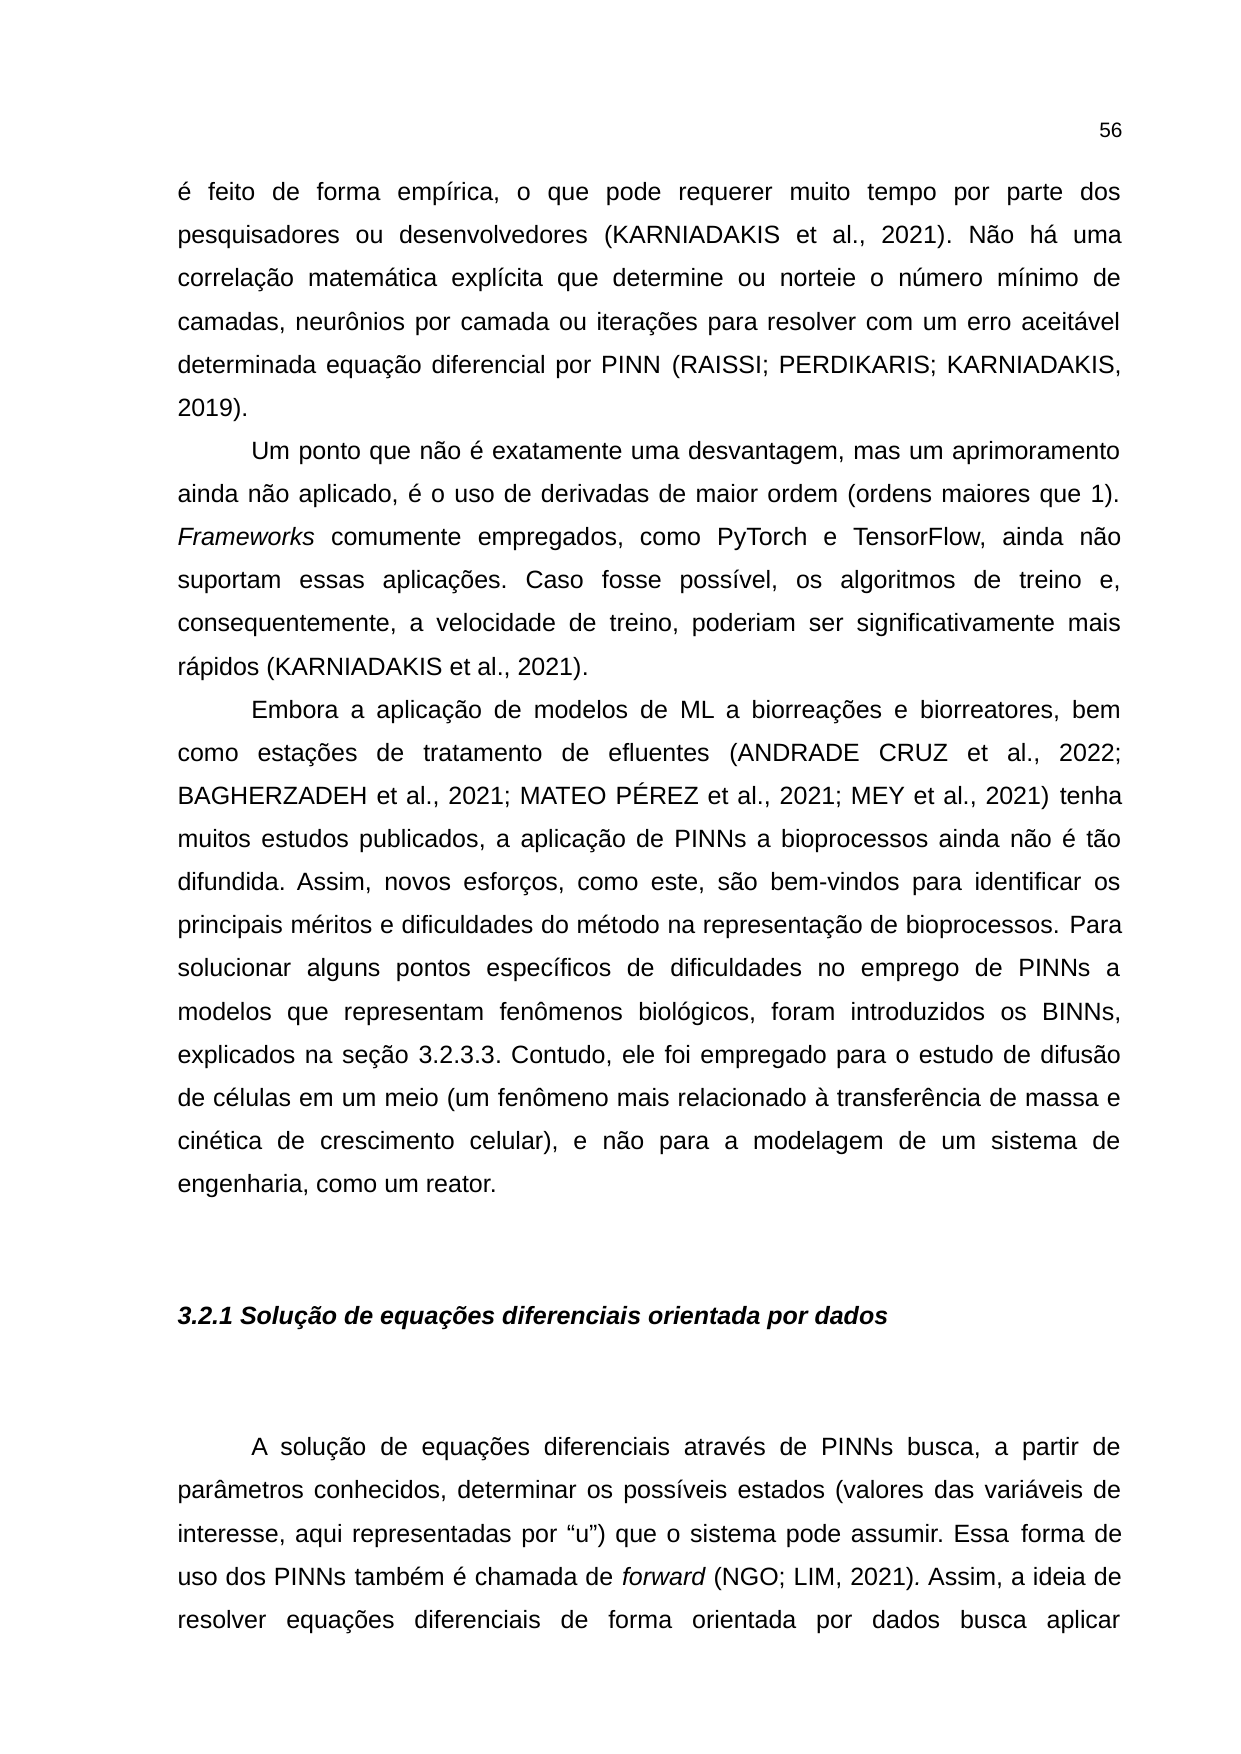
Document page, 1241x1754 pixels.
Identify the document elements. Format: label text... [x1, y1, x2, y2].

text Um ponto que não é exatamente uma desvantagem, mas um aprimoramento ainda não aplicado, é o uso de derivadas de maior ordem (ordens maiores que 1). Frameworks comumente empregados, como PyTorch e TensorFlow, ainda não suportam essas aplicações. Caso fosse possível, os algoritmos de treino e, consequentemente, a velocidade de treino, poderiam ser significativamente mais rápidos (KARNIADAKIS et al., 2021). [177, 436, 1122, 680]
subtitle Solução de equações diferenciais orientada por dados [177, 1301, 1122, 1329]
text Embora a aplicação de modelos de ML a biorreações e biorreatores, bem como estações de tratamento de efluentes (ANDRADE CRUZ et al., 2022; BAGHERZADEH et al., 2021; MATEO PÉREZ et al., 2021; MEY et al., 2021) tenha muitos estudos publicados, a aplicação de PINNs a bioprocessos ainda não é tão difundida. Assim, novos esforços, como este, são bem-vindos para identificar os principais méritos e dificuldades do método na representação de bioprocessos. Para solucionar alguns pontos específicos de dificuldades no emprego de PINNs a modelos que representam fenômenos biológicos, foram introduzidos os BINNs, explicados na seção 3.2.3.3. Contudo, ele foi empregado para o estudo de difusão de células em um meio (um fenômeno mais relacionado à transferência de massa e cinética de crescimento celular), e não para a modelagem de um sistema de engenharia, como um reator. [177, 694, 1122, 1198]
text é feito de forma empírica, o que pode requerer muito tempo por parte dos pesquisadores ou desenvolvedores (KARNIADAKIS et al., 2021). Não há uma correlação matemática explícita que determine ou norteie o número mínimo de camadas, neurônios por camada ou iterações para resolver com um erro aceitável determinada equação diferencial por PINN (RAISSI; PERDIKARIS; KARNIADAKIS, 2019). [177, 177, 1122, 421]
text A solução de equações diferenciais através de PINNs busca, a partir de parâmetros conhecidos, determinar os possíveis estados (valores das variáveis de interesse, aqui representadas por “u”) que o sistema pode assumir. Essa forma de uso dos PINNs também é chamada de forward (NGO; LIM, 2021). Assim, a ideia de resolver equações diferenciais de forma orientada por dados busca aplicar [177, 1432, 1122, 1633]
